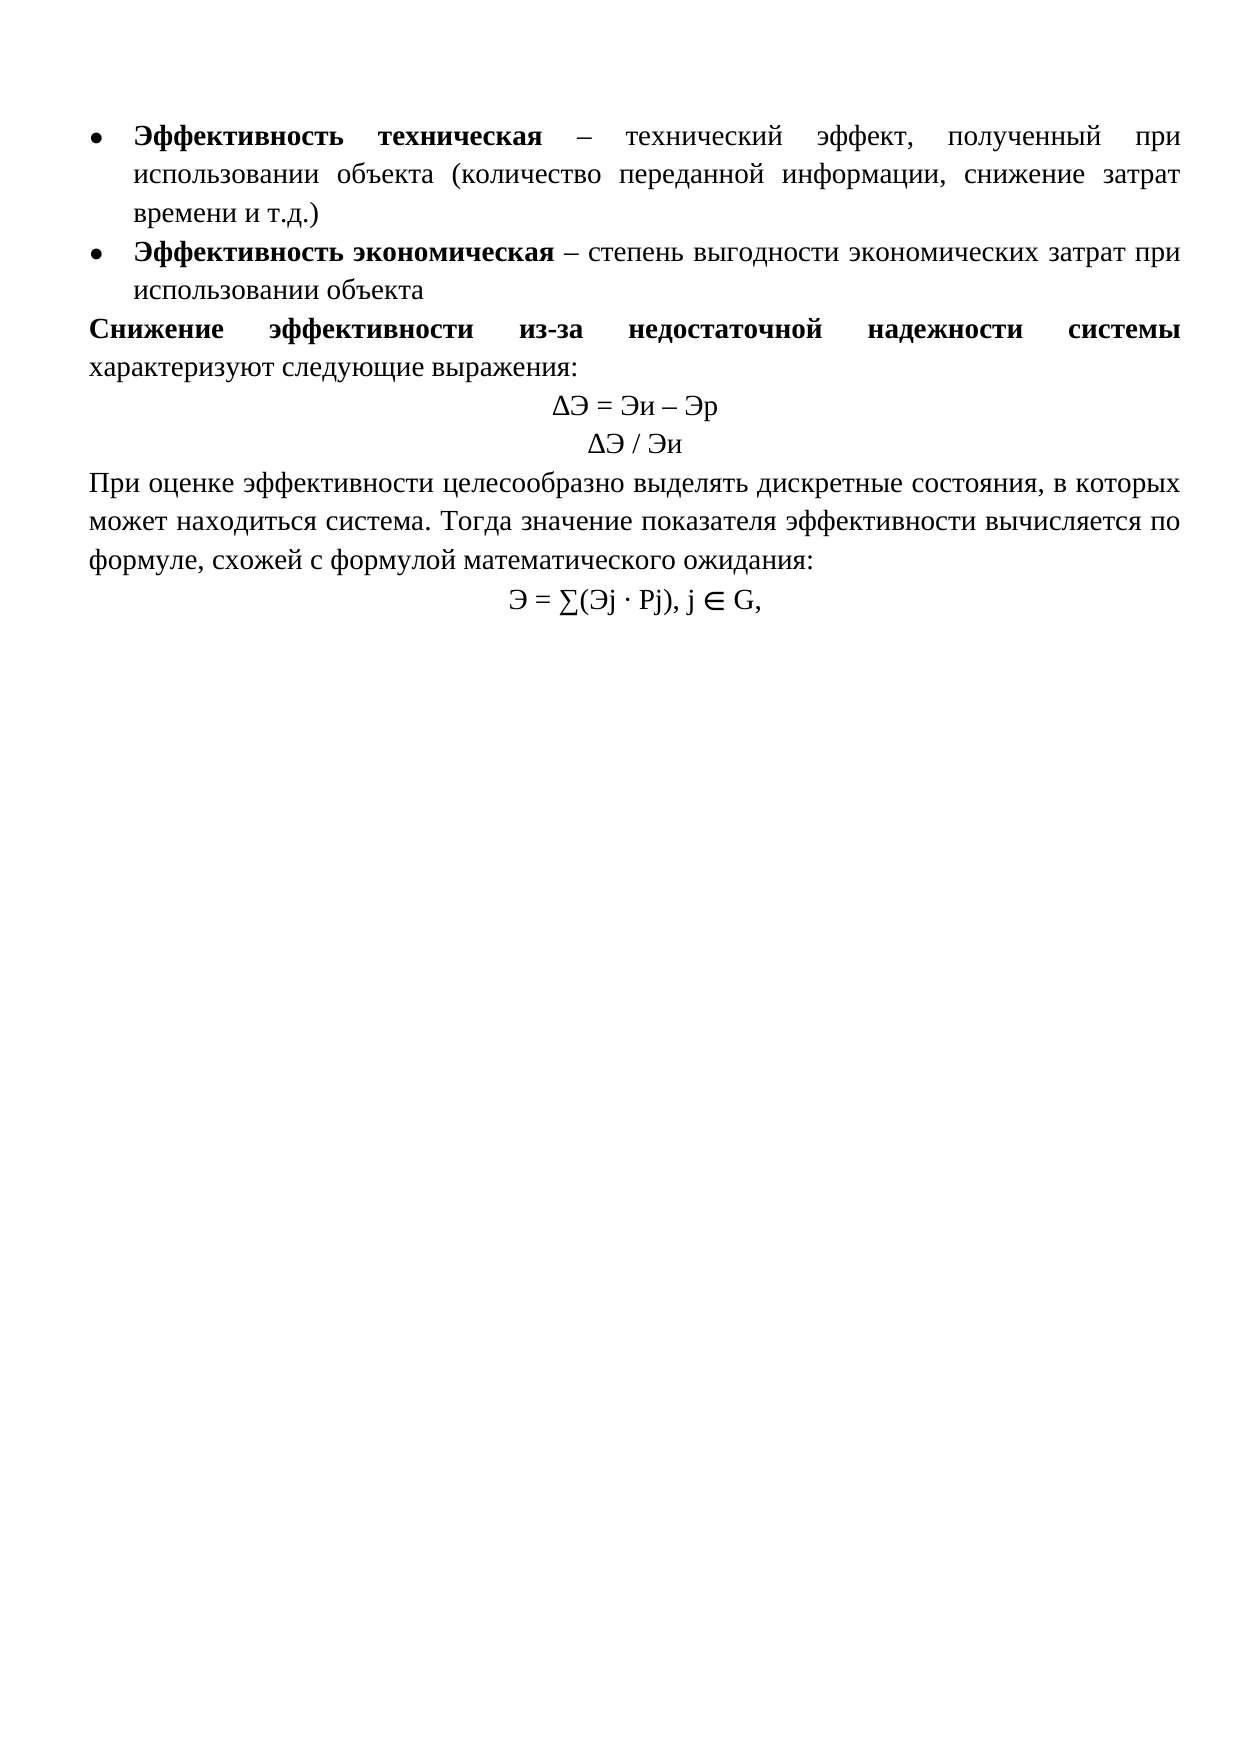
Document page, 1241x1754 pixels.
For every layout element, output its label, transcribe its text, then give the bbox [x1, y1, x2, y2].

text Э = ∑(Эj ∙ Рj), j ∈ G, [89, 581, 1181, 616]
list Эффективность экономическая – степень выгодности экономических затрат при использовании объекта [89, 234, 1181, 306]
text Снижение эффективности из-за недостаточной надежности системы характеризуют следующие выражения: [89, 311, 1181, 383]
text ∆Э = Эи – Эр [89, 388, 1181, 421]
text ∆Э / Эи [89, 426, 1181, 460]
list Эффективность техническая – технический эффект, полученный при использовании объекта (количество переданной информации, снижение затрат времени и т.д.) [89, 118, 1181, 229]
text При оценке эффективности целесообразно выделять дискретные состояния, в которых может находиться система. Тогда значение показателя эффективности вычисляется по формуле, схожей с формулой математического ожидания: [89, 465, 1181, 576]
